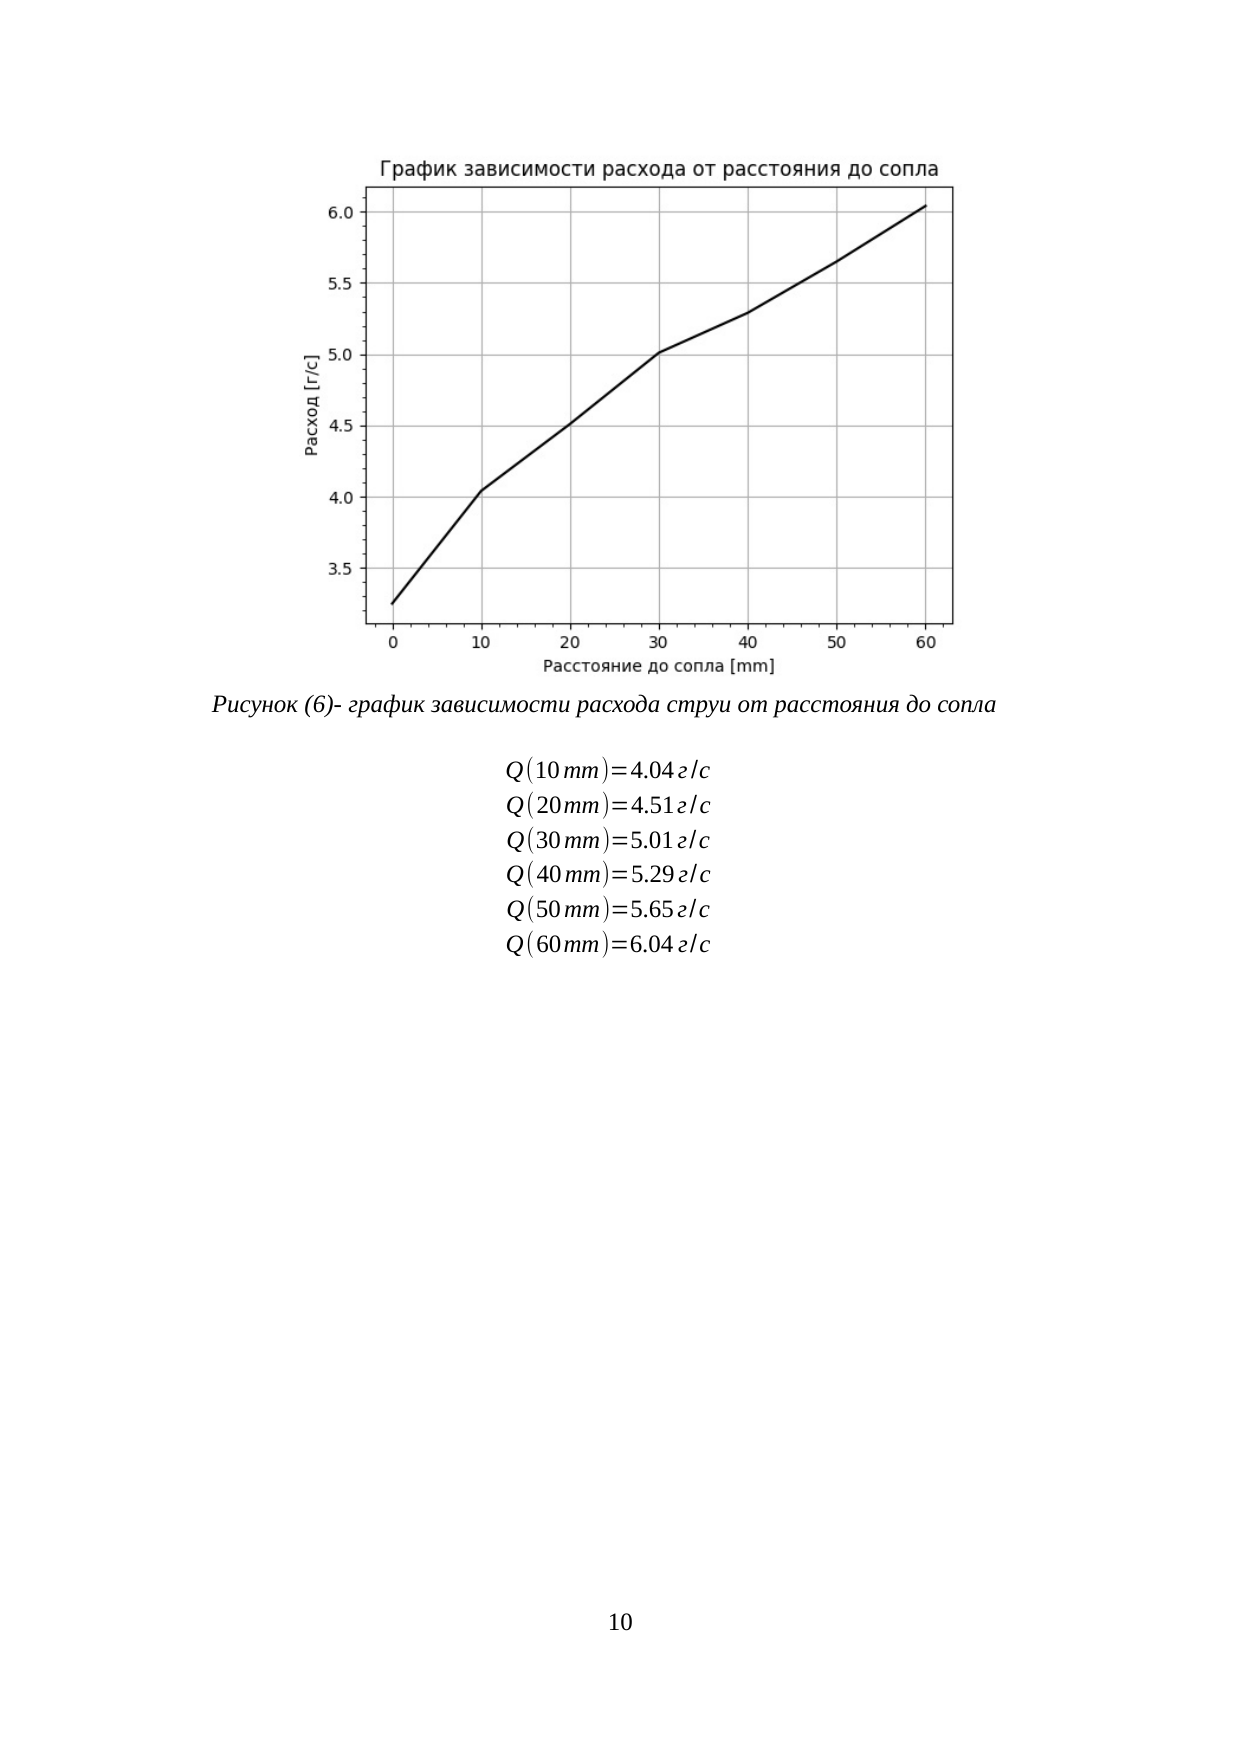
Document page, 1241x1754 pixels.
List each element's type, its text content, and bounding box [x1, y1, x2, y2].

text Рисунок (6)- график зависимости расхода струи от расстояния до сопла [118, 689, 1093, 718]
picture [271, 118, 1028, 686]
